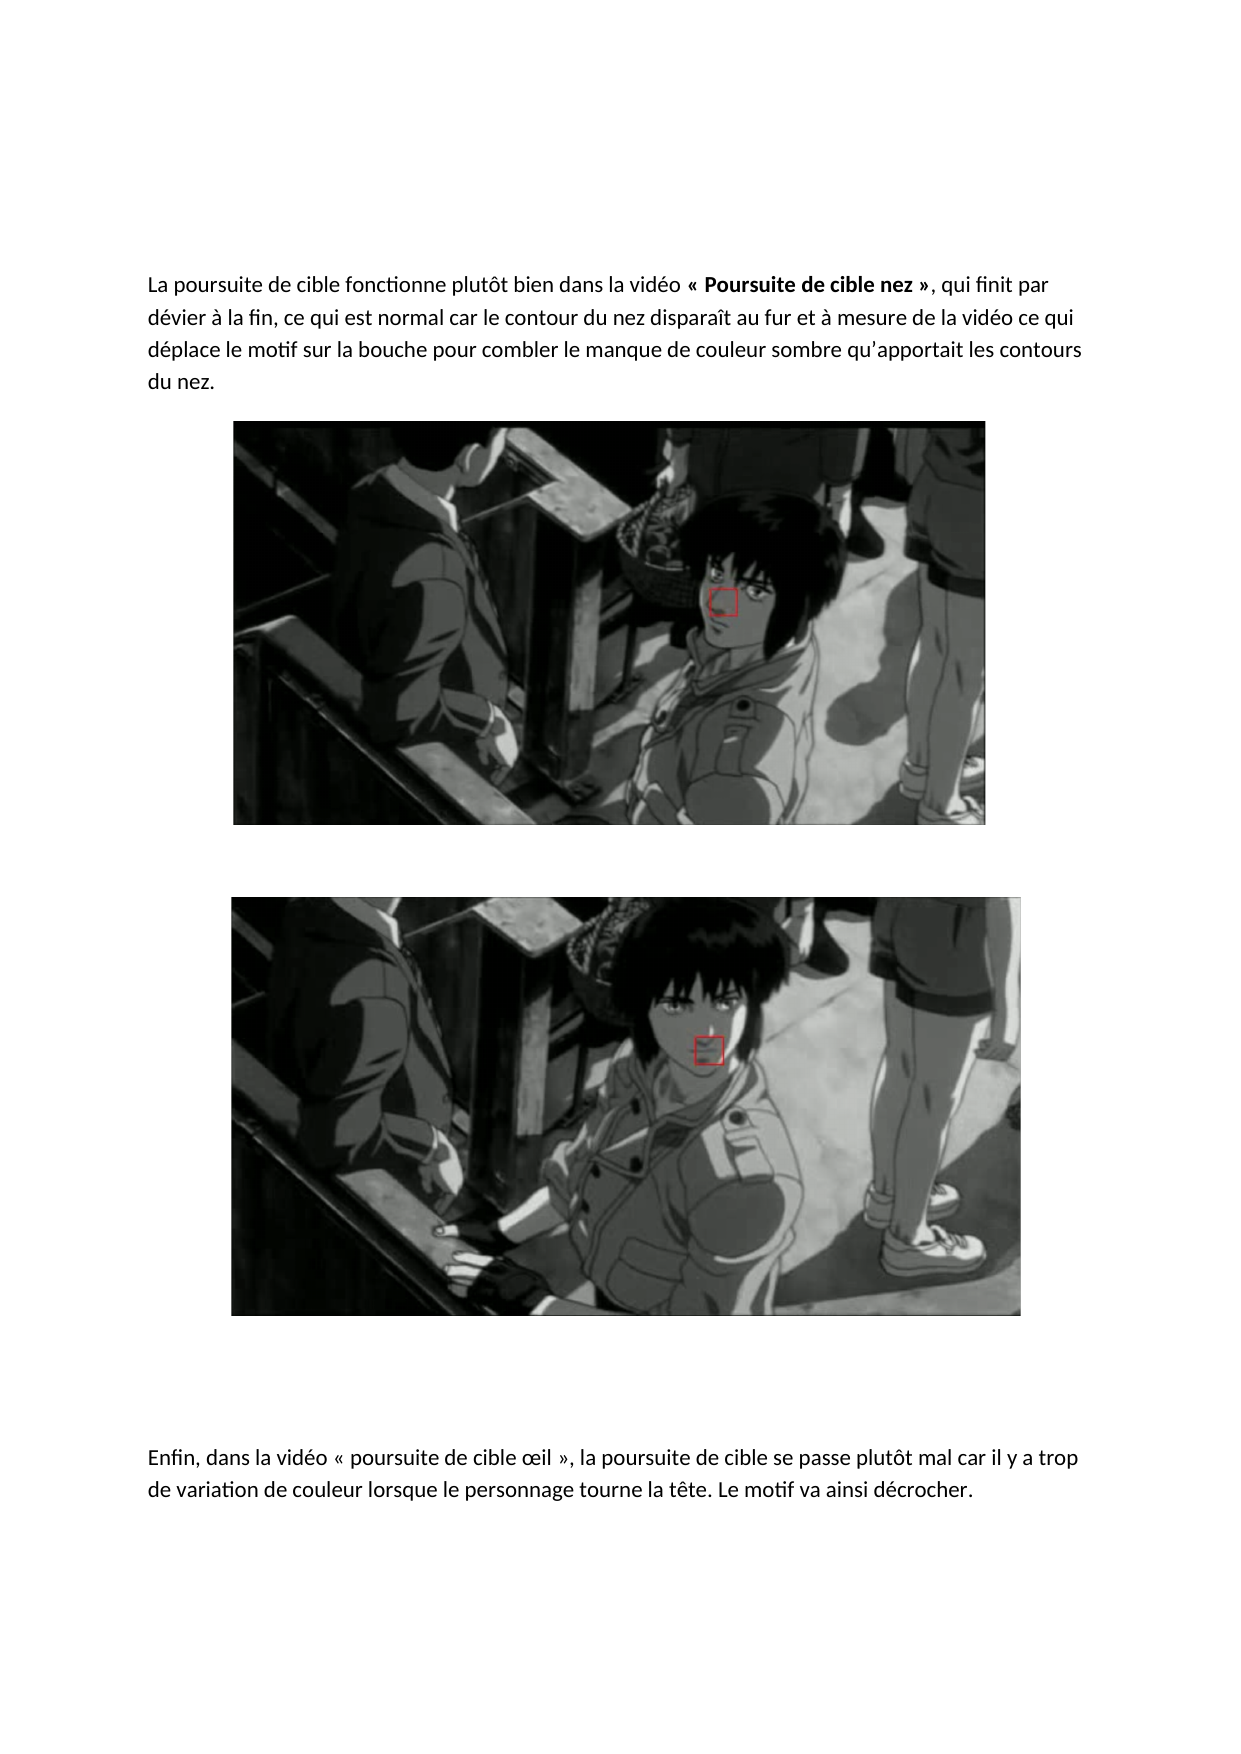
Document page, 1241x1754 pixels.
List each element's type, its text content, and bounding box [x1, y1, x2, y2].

text Enfin, dans la vidéo « poursuite de cible œil », la poursuite de cible se passe plutôt mal car il y a trop de variation de couleur lorsque le personnage tourne la tête. Le motif va ainsi décrocher. [148, 1443, 1093, 1503]
picture [233, 421, 986, 825]
text La poursuite de cible fonctionne plutôt bien dans la vidéo « Poursuite de cible nez », qui finit par dévier à la fin, ce qui est normal car le contour du nez disparaît au fur et à mesure de la vidéo ce qui déplace le motif sur la bouche pour combler le manque de couleur sombre qu’apportait les contours du nez. [148, 271, 1093, 395]
picture [231, 897, 1021, 1316]
